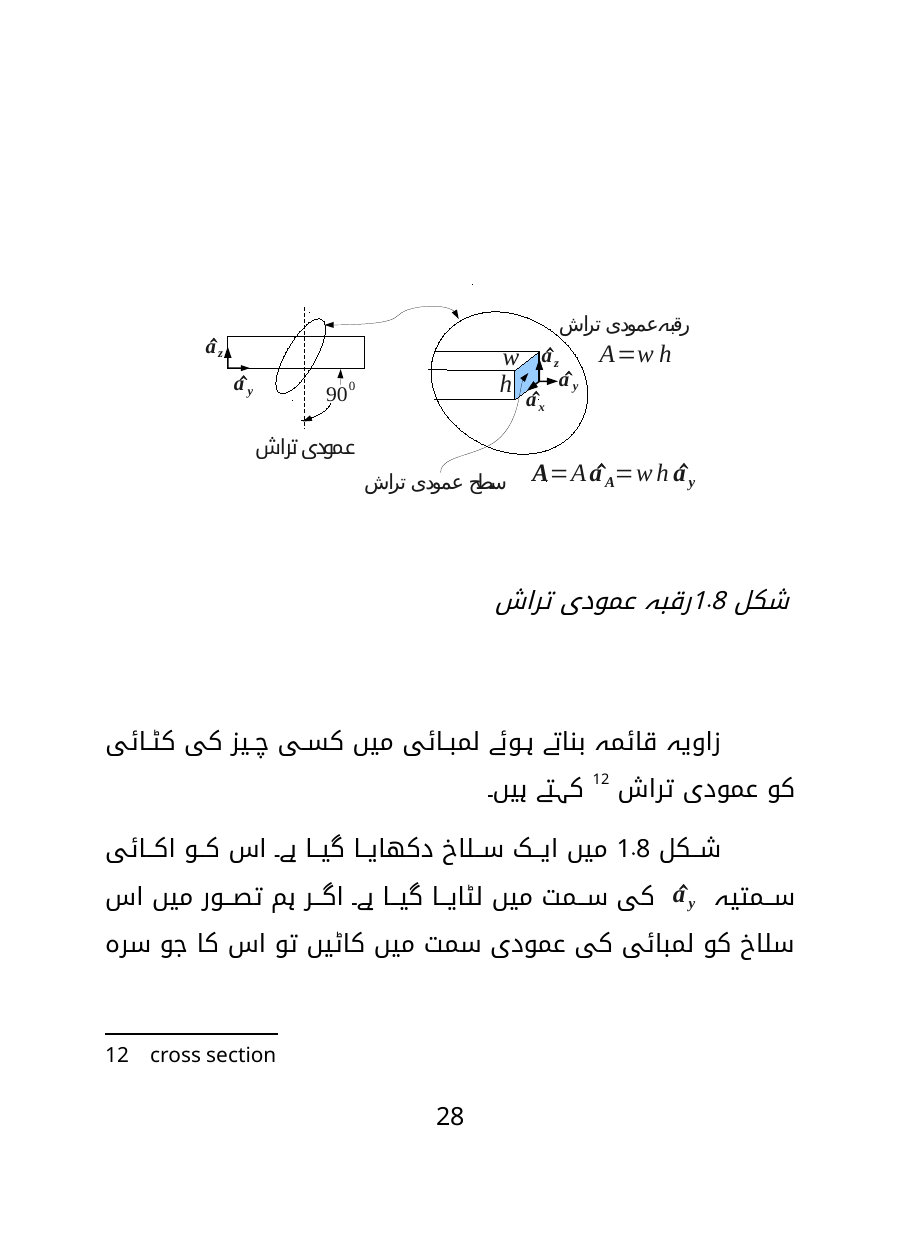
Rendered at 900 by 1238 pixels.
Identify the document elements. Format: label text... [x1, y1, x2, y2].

text شکل 1.8رقبہ عمودی تراش [110, 181, 788, 625]
text شکل 1.8 میں ایک سلاخ دکھایا گیا ہے۔ اس کو اکائی سمتیہکی سمت میں لٹایا گیا ہے۔ اگر ہم تصور میں اس سلاخ کو لمبائی کی عمودی سمت میں کاٹیں تو اس کا جو سرہ بنے گا اس سطح کے رقبہ کو رقبہ عمودی تراش کہتے ہیں۔ شکل میں دکھایا گیا رقبہ عمودی تراش کی مقدار ہے جہاں [105, 825, 795, 968]
text زاویہ قائمہ بناتے ہوئے لمبائی میں کسی چیز کی کٹائی کو عمودی تراش کہتے ہیں۔ [105, 718, 795, 813]
text cross section [105, 1040, 795, 1068]
